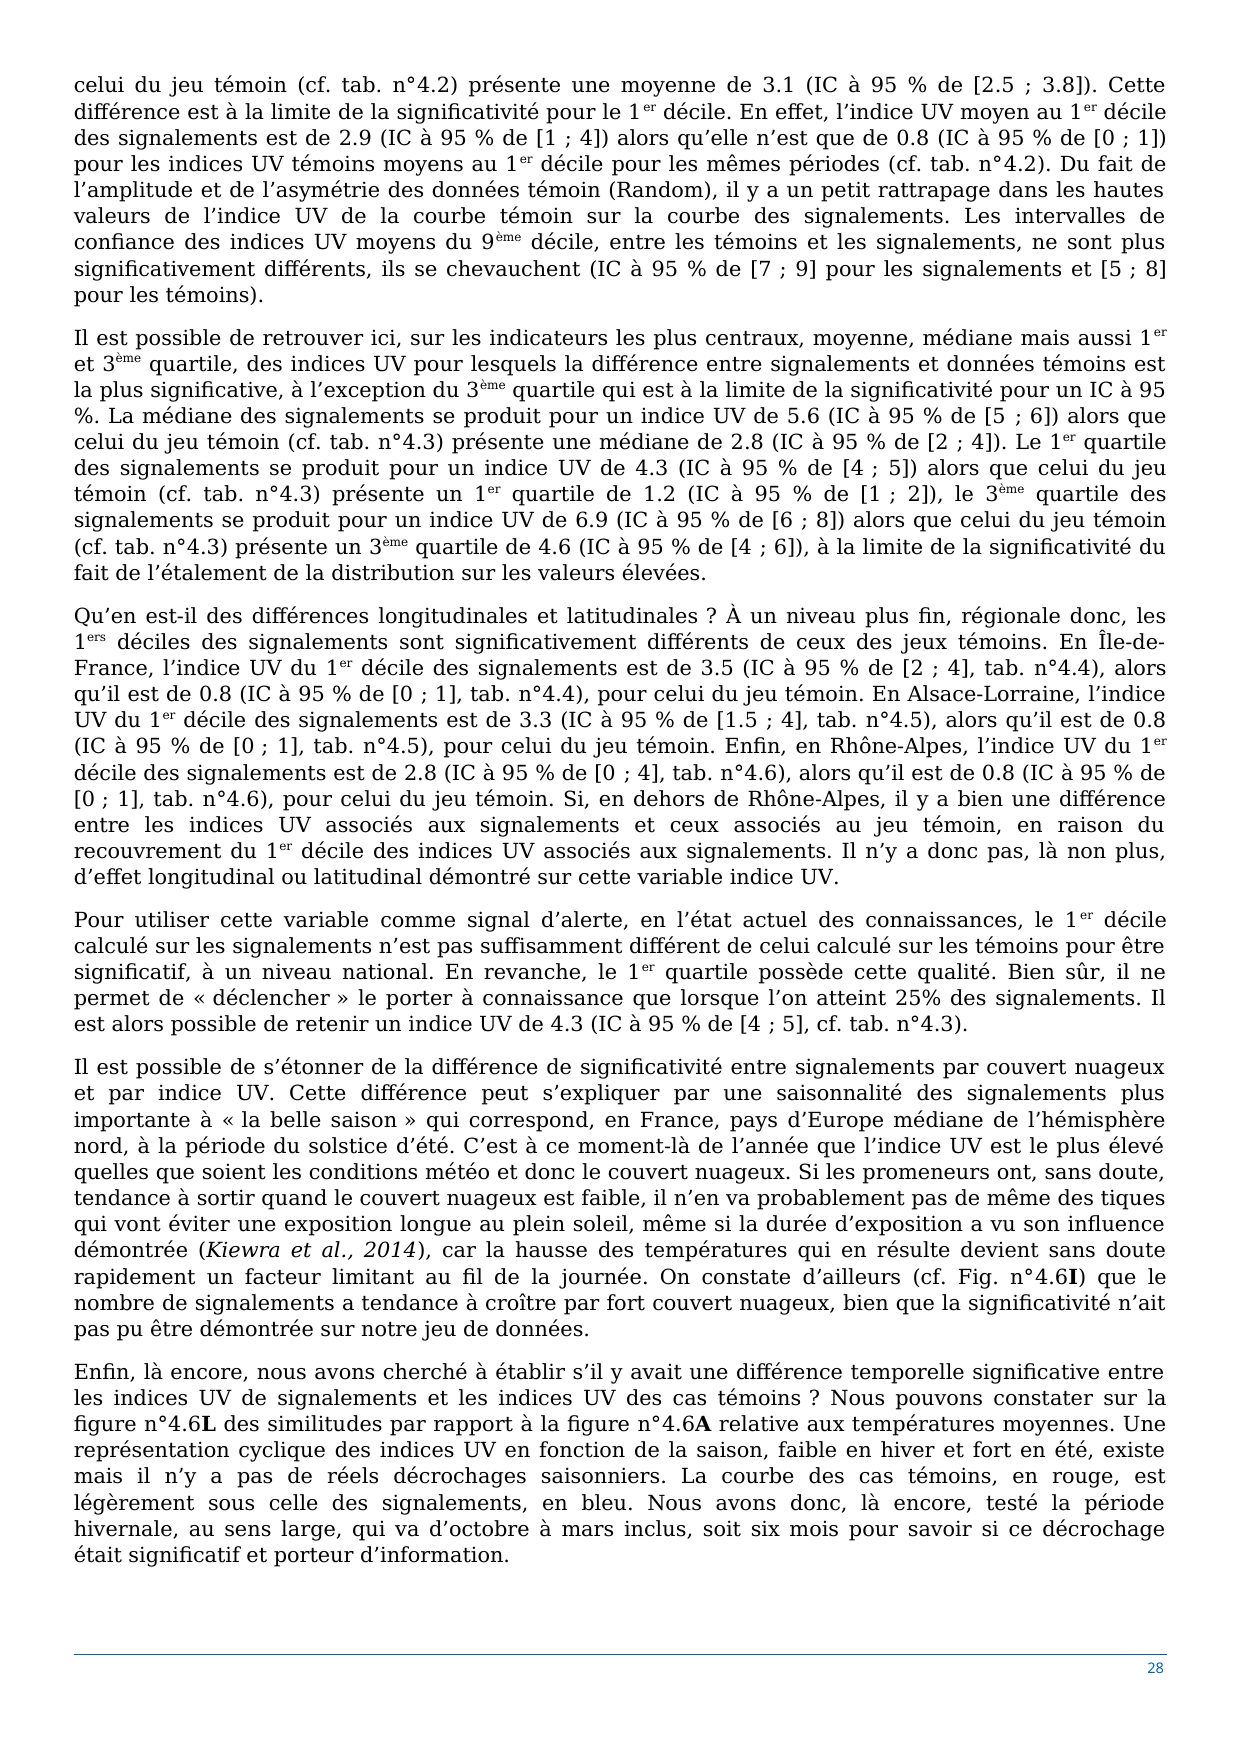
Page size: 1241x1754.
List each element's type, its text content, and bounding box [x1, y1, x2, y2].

text Il est possible de retrouver ici, sur les indicateurs les plus centraux, moyenne, médiane mais aussi 1er et 3ème quartile, des indices UV pour lesquels la différence entre signalements et données témoins est la plus significative, à l’exception du 3ème quartile qui est à la limite de la significativité pour un IC à 95 %. La médiane des signalements se produit pour un indice UV de 5.6 (IC à 95 % de [5 ; 6]) alors que celui du jeu témoin (cf. tab. n°4.3) présente une médiane de 2.8 (IC à 95 % de [2 ; 4]). Le 1er quartile des signalements se produit pour un indice UV de 4.3 (IC à 95 % de [4 ; 5]) alors que celui du jeu témoin (cf. tab. n°4.3) présente un 1er quartile de 1.2 (IC à 95 % de [1 ; 2]), le 3ème quartile des signalements se produit pour un indice UV de 6.9 (IC à 95 % de [6 ; 8]) alors que celui du jeu témoin (cf. tab. n°4.3) présente un 3ème quartile de 4.6 (IC à 95 % de [4 ; 6]), à la limite de la significativité du fait de l’étalement de la distribution sur les valeurs élevées. [73, 326, 1167, 585]
text celui du jeu témoin (cf. tab. n°4.2) présente une moyenne de 3.1 (IC à 95 % de [2.5 ; 3.8]). Cette différence est à la limite de la significativité pour le 1er décile. En effet, l’indice UV moyen au 1er décile des signalements est de 2.9 (IC à 95 % de [1 ; 4]) alors qu’elle n’est que de 0.8 (IC à 95 % de [0 ; 1]) pour les indices UV témoins moyens au 1er décile pour les mêmes périodes (cf. tab. n°4.2). Du fait de l’amplitude et de l’asymétrie des données témoin (Random), il y a un petit rattrapage dans les hautes valeurs de l’indice UV de la courbe témoin sur la courbe des signalements. Les intervalles de confiance des indices UV moyens du 9ème décile, entre les témoins et les signalements, ne sont plus significativement différents, ils se chevauchent (IC à 95 % de [7 ; 9] pour les signalements et [5 ; 8] pour les témoins). [73, 73, 1167, 307]
text Il est possible de s’étonner de la différence de significativité entre signalements par couvert nuageux et par indice UV. Cette différence peut s’expliquer par une saisonnalité des signalements plus importante à « la belle saison » qui correspond, en France, pays d’Europe médiane de l’hémisphère nord, à la période du solstice d’été. C’est à ce moment-là de l’année que l’indice UV est le plus élevé quelles que soient les conditions météo et donc le couvert nuageux. Si les promeneurs ont, sans doute, tendance à sortir quand le couvert nuageux est faible, il n’en va probablement pas de même des tiques qui vont éviter une exposition longue au plein soleil, même si la durée d’exposition a vu son influence démontrée (Kiewra et al., 2014), car la hausse des températures qui en résulte devient sans doute rapidement un facteur limitant au fil de la journée. On constate d’ailleurs (cf. Fig. n°4.6I) que le nombre de signalements a tendance à croître par fort couvert nuageux, bien que la significativité n’ait pas pu être démontrée sur notre jeu de données. [73, 1055, 1167, 1341]
text Qu’en est-il des différences longitudinales et latitudinales ? À un niveau plus fin, régionale donc, les 1ers déciles des signalements sont significativement différents de ceux des jeux témoins. En Île-de-France, l’indice UV du 1er décile des signalements est de 3.5 (IC à 95 % de [2 ; 4], tab. n°4.4), alors qu’il est de 0.8 (IC à 95 % de [0 ; 1], tab. n°4.4), pour celui du jeu témoin. En Alsace-Lorraine, l’indice UV du 1er décile des signalements est de 3.3 (IC à 95 % de [1.5 ; 4], tab. n°4.5), alors qu’il est de 0.8 (IC à 95 % de [0 ; 1], tab. n°4.5), pour celui du jeu témoin. Enfin, en Rhône-Alpes, l’indice UV du 1er décile des signalements est de 2.8 (IC à 95 % de [0 ; 4], tab. n°4.6), alors qu’il est de 0.8 (IC à 95 % de [0 ; 1], tab. n°4.6), pour celui du jeu témoin. Si, en dehors de Rhône-Alpes, il y a bien une différence entre les indices UV associés aux signalements et ceux associés au jeu témoin, en raison du recouvrement du 1er décile des indices UV associés aux signalements. Il n’y a donc pas, là non plus, d’effet longitudinal ou latitudinal démontré sur cette variable indice UV. [73, 604, 1167, 889]
text Enfin, là encore, nous avons cherché à établir s’il y avait une différence temporelle significative entre les indices UV de signalements et les indices UV des cas témoins ? Nous pouvons constater sur la figure n°4.6L des similitudes par rapport à la figure n°4.6A relative aux températures moyennes. Une représentation cyclique des indices UV en fonction de la saison, faible en hiver et fort en été, existe mais il n’y a pas de réels décrochages saisonniers. La courbe des cas témoins, en rouge, est légèrement sous celle des signalements, en bleu. Nous avons donc, là encore, testé la période hivernale, au sens large, qui va d’octobre à mars inclus, soit six mois pour savoir si ce décrochage était significatif et porteur d’information. [73, 1360, 1167, 1567]
text Pour utiliser cette variable comme signal d’alerte, en l’état actuel des connaissances, le 1er décile calculé sur les signalements n’est pas suffisamment différent de celui calculé sur les témoins pour être significatif, à un niveau national. En revanche, le 1er quartile possède cette qualité. Bien sûr, il ne permet de « déclencher » le porter à connaissance que lorsque l’on atteint 25% des signalements. Il est alors possible de retenir un indice UV de 4.3 (IC à 95 % de [4 ; 5], cf. tab. n°4.3). [73, 908, 1167, 1037]
